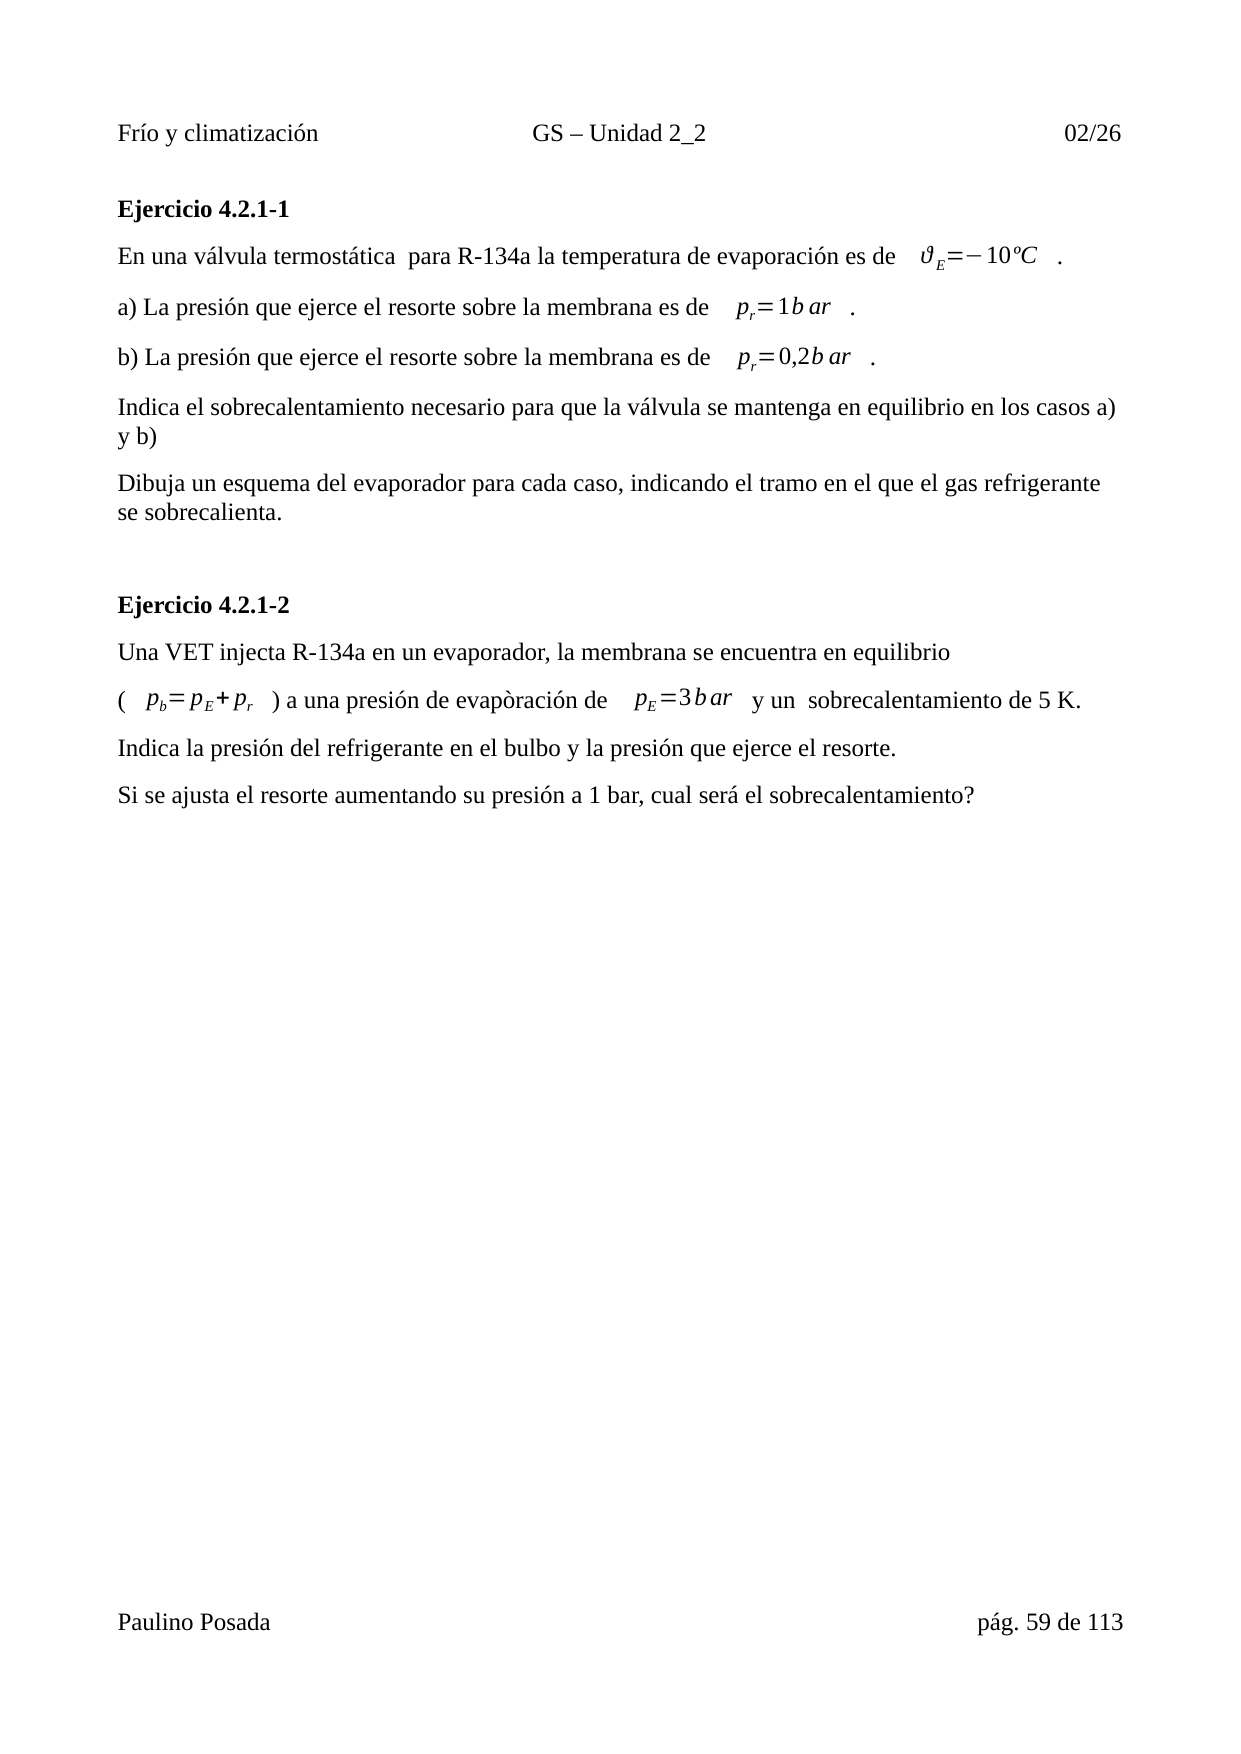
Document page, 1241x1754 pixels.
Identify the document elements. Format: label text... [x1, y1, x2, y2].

text Dibuja un esquema del evaporador para cada caso, indicando el tramo en el que el gas refrigerante se sobrecalienta. [117, 468, 1123, 525]
text Indica la presión del refrigerante en el bulbo y la presión que ejerce el resorte. [117, 733, 1123, 762]
text En una válvula termostática para R-134a la temperatura de evaporación es de . [117, 241, 1123, 273]
text Si se ajusta el resorte aumentando su presión a 1 bar, cual será el sobrecalentamiento? [117, 780, 1123, 809]
text Indica el sobrecalentamiento necesario para que la válvula se mantenga en equilibrio en los casos a) y b) [117, 392, 1123, 450]
text Ejercicio 4.2.1-2 [117, 590, 1123, 619]
text Ejercicio 4.2.1-1 [117, 194, 1123, 223]
text b) La presión que ejerce el resorte sobre la membrana es de . [117, 342, 1123, 374]
text () a una presión de evapòración de y un sobrecalentamiento de 5 K. [117, 684, 1123, 715]
text Una VET injecta R-134a en un evaporador, la membrana se encuentra en equilibrio [117, 637, 1123, 666]
text a) La presión que ejerce el resorte sobre la membrana es de . [117, 292, 1123, 324]
